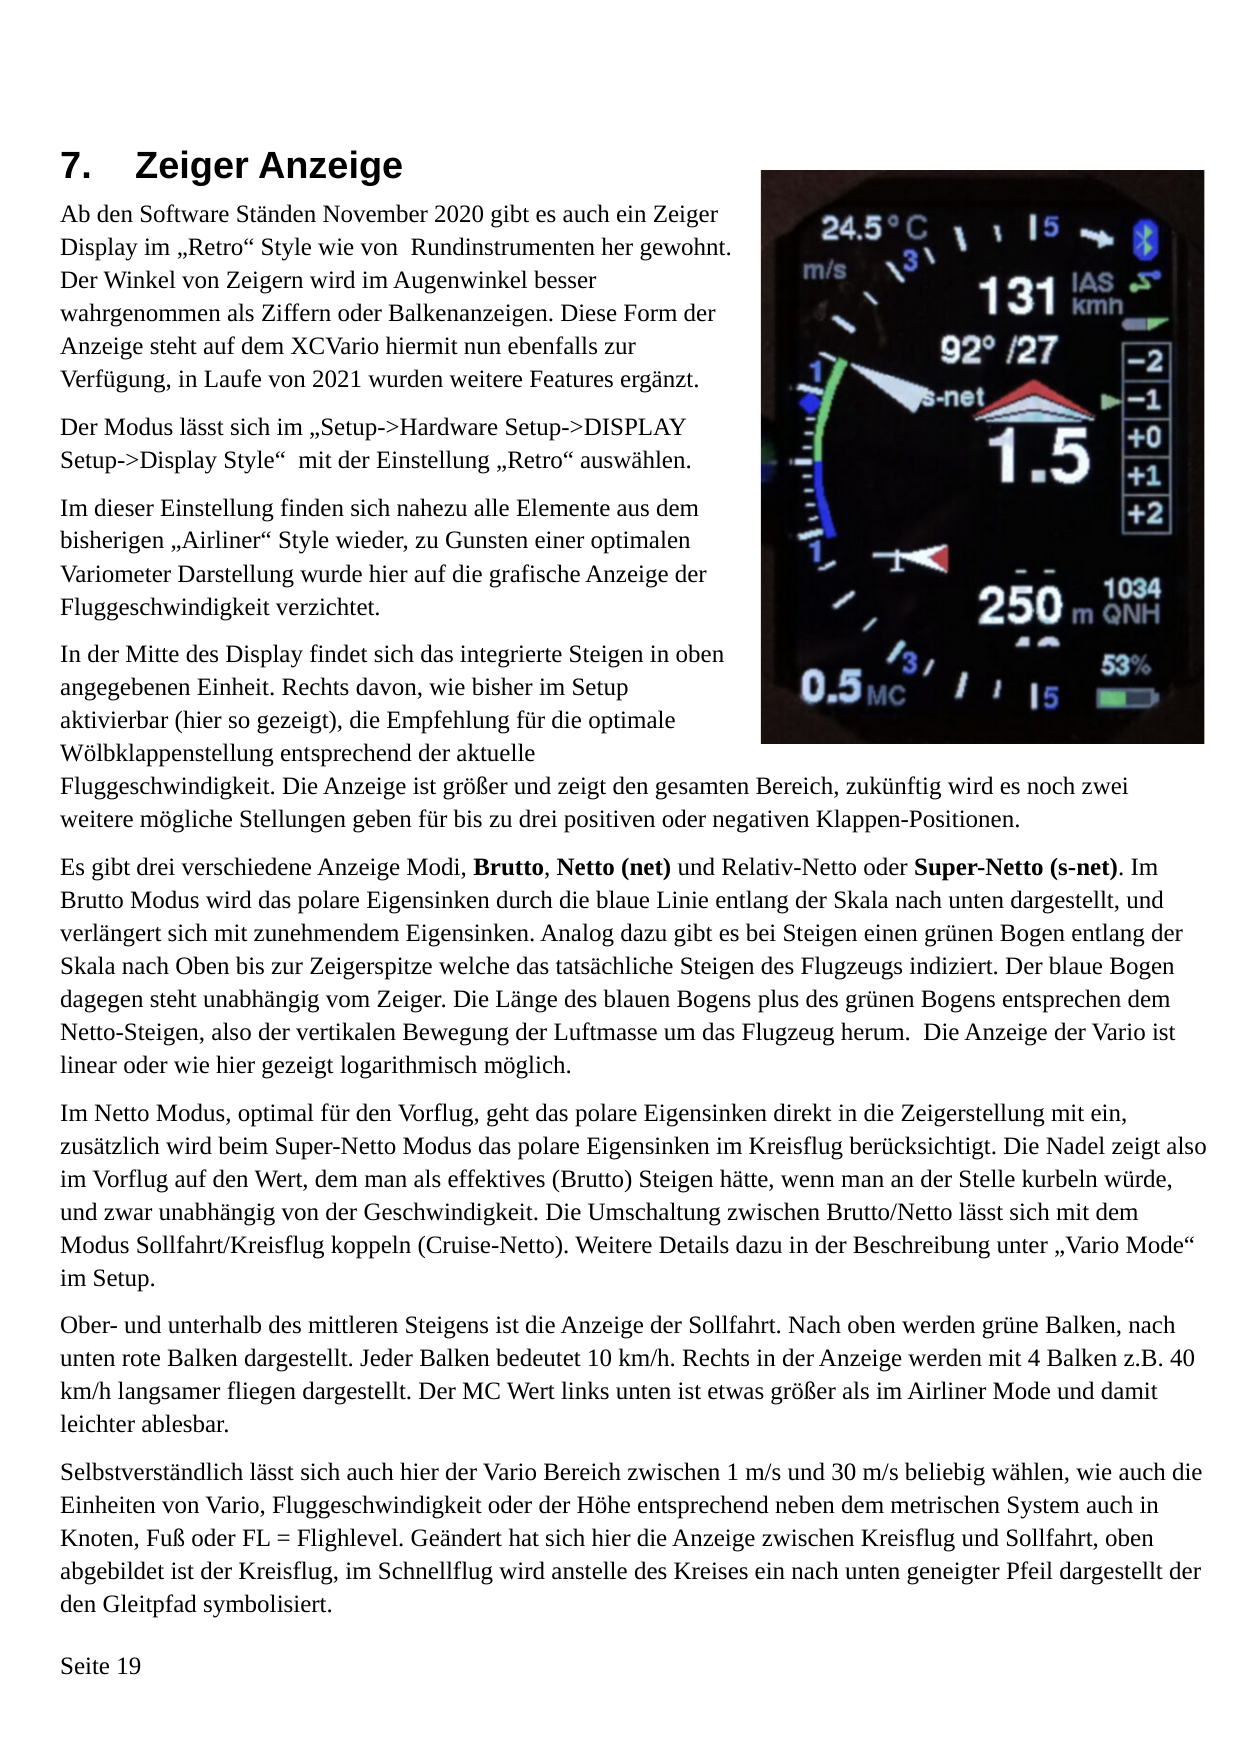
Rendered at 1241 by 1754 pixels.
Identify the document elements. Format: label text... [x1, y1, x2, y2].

text Im Netto Modus, optimal für den Vorflug, geht das polare Eigensinken direkt in die Zeigerstellung mit ein, zusätzlich wird beim Super-Netto Modus das polare Eigensinken im Kreisflug berücksichtigt. Die Nadel zeigt also im Vorflug auf den Wert, dem man als effektives (Brutto) Steigen hätte, wenn man an der Stelle kurbeln würde, und zwar unabhängig von der Geschwindigkeit. Die Umschaltung zwischen Brutto/Netto lässt sich mit dem Modus Sollfahrt/Kreisflug koppeln (Cruise-Netto). Weitere Details dazu in der Beschreibung unter „Vario Mode“ im Setup. [60, 1098, 1207, 1292]
text Selbstverständlich lässt sich auch hier der Vario Bereich zwischen 1 m/s und 30 m/s beliebig wählen, wie auch die Einheiten von Vario, Fluggeschwindigkeit oder der Höhe entsprechend neben dem metrischen System auch in Knoten, Fuß oder FL = Flighlevel. Geändert hat sich hier die Anzeige zwischen Kreisflug und Sollfahrt, oben abgebildet ist der Kreisflug, im Schnellflug wird anstelle des Kreises ein nach unten geneigter Pfeil dargestellt der den Gleitpfad symbolisiert. [60, 1457, 1207, 1618]
text Im dieser Einstellung finden sich nahezu alle Elemente aus dem bisherigen „Airliner“ Style wieder, zu Gunsten einer optimalen Variometer Darstellung wurde hier auf die grafische Anzeige der Fluggeschwindigkeit verzichtet. [60, 493, 760, 620]
text Der Modus lässt sich im „Setup->Hardware Setup->DISPLAY Setup->Display Style“ mit der Einstellung „Retro“ auswählen. [60, 412, 760, 474]
text Ober- und unterhalb des mittleren Steigens ist die Anzeige der Sollfahrt. Nach oben werden grüne Balken, nach unten rote Balken dargestellt. Jeder Balken bedeutet 10 km/h. Rechts in der Anzeige werden mit 4 Balken z.B. 40 km/h langsamer fliegen dargestellt. Der MC Wert links unten ist etwas größer als im Airliner Mode und damit leichter ablesbar. [60, 1310, 1207, 1438]
picture [760, 170, 1205, 744]
text Es gibt drei verschiedene Anzeige Modi, Brutto, Netto (net) und Relativ-Netto oder Super-Netto (s-net). Im Brutto Modus wird das polare Eigensinken durch die blaue Linie entlang der Skala nach unten dargestellt, und verlängert sich mit zunehmendem Eigensinken. Analog dazu gibt es bei Steigen einen grünen Bogen entlang der Skala nach Oben bis zur Zeigerspitze welche das tatsächliche Steigen des Flugzeugs indiziert. Der blaue Bogen dagegen steht unabhängig vom Zeiger. Die Länge des blauen Bogens plus des grünen Bogens entsprechen dem Netto-Steigen, also der vertikalen Bewegung der Luftmasse um das Flugzeug herum. Die Anzeige der Vario ist linear oder wie hier gezeigt logarithmisch möglich. [60, 852, 1207, 1079]
text Ab den Software Ständen November 2020 gibt es auch ein Zeiger Display im „Retro“ Style wie von Rundinstrumenten her gewohnt. Der Winkel von Zeigern wird im Augenwinkel besser wahrgenommen als Ziffern oder Balkenanzeigen. Diese Form der Anzeige steht auf dem XCVario hiermit nun ebenfalls zur Verfügung, in Laufe von 2021 wurden weitere Features ergänzt. [60, 199, 760, 393]
text In der Mitte des Display findet sich das integrierte Steigen in oben angegebenen Einheit. Rechts davon, wie bisher im Setup aktivierbar (hier so gezeigt), die Empfehlung für die optimale Wölbklappenstellung entsprechend der aktuelle Fluggeschwindigkeit. Die Anzeige ist größer und zeigt den gesamten Bereich, zukünftig wird es noch zwei weitere mögliche Stellungen geben für bis zu drei positiven oder negativen Klappen-Positionen. [60, 639, 1207, 833]
subtitle Zeiger Anzeige [60, 143, 1207, 187]
